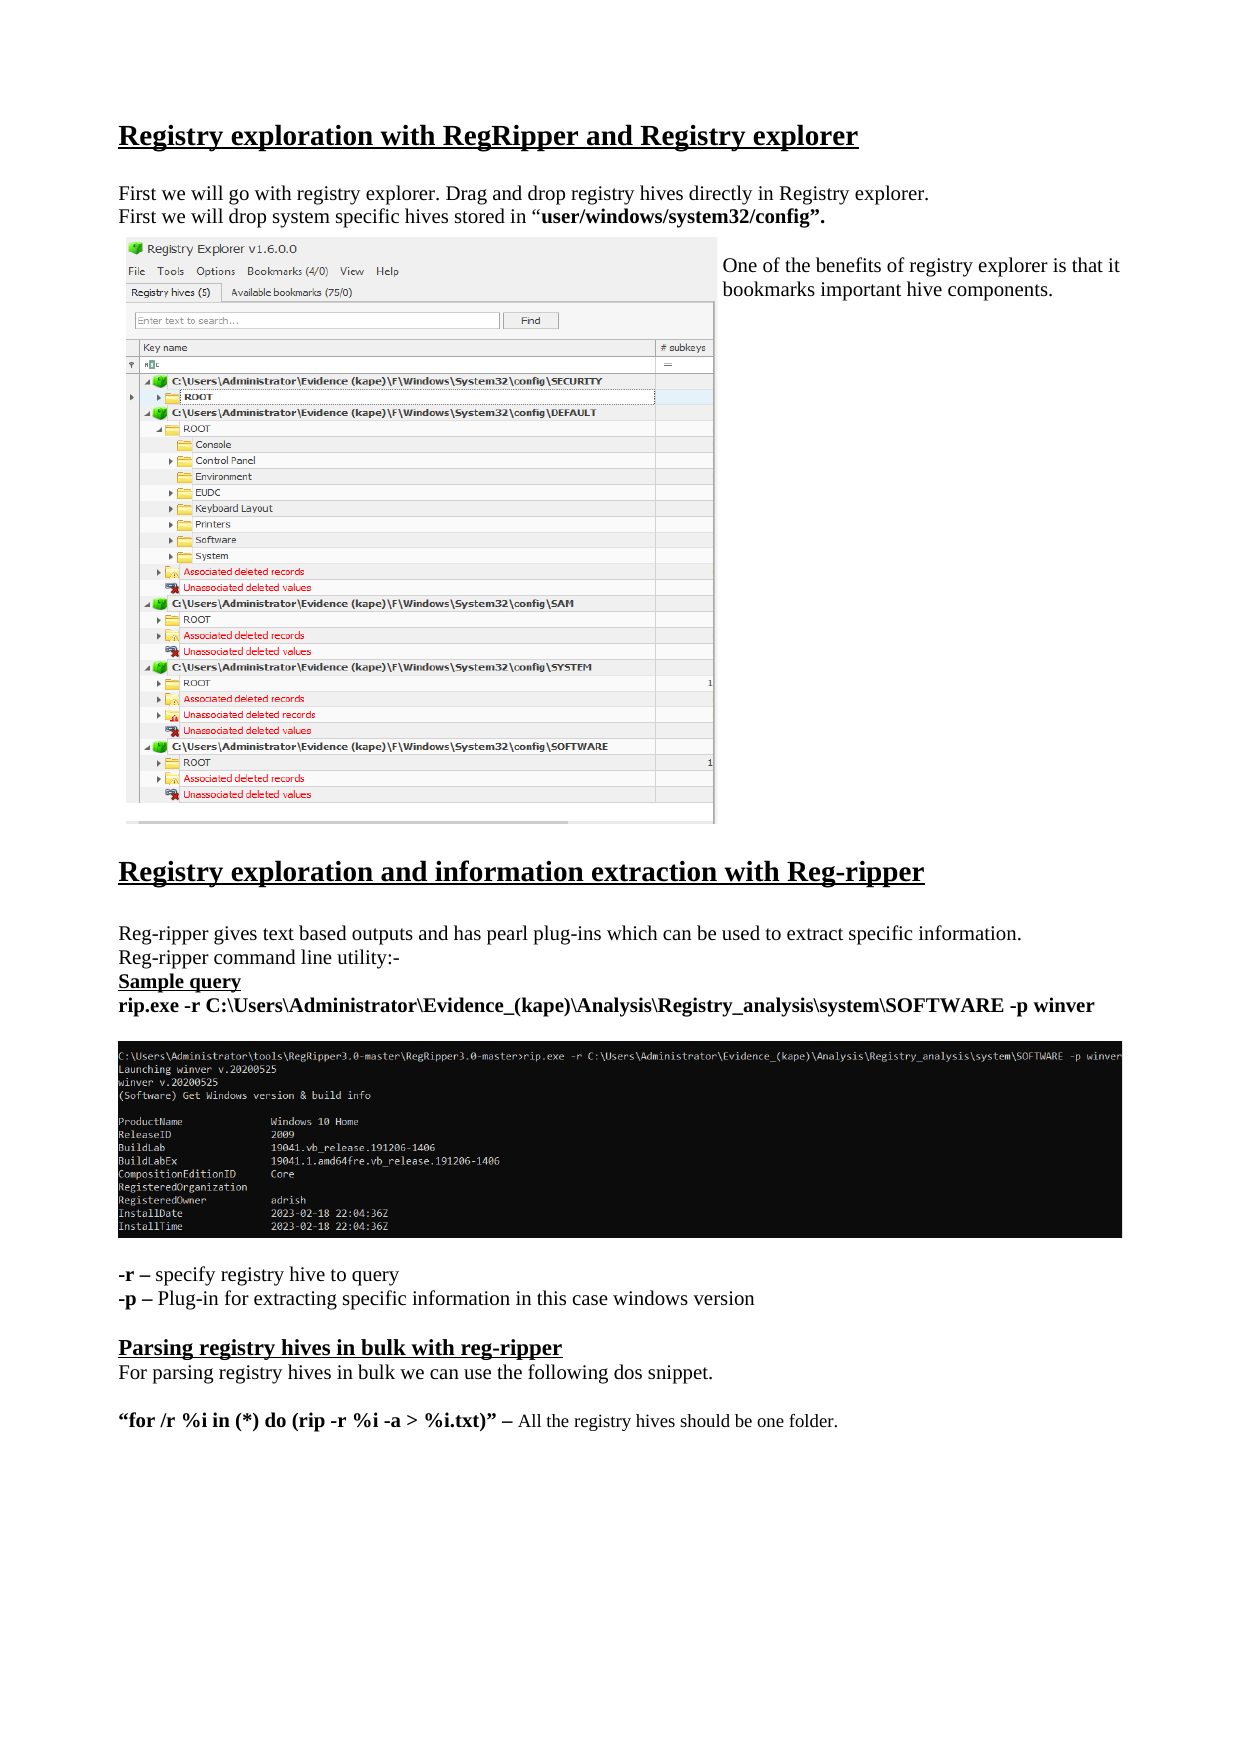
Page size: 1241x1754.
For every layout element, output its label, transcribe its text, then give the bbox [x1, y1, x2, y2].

text First we will go with registry explorer. Drag and drop registry hives directly in Registry explorer. [118, 180, 1122, 204]
text Reg-ripper gives text based outputs and has pearl plug-ins which can be used to extract specific information. [118, 921, 1122, 945]
picture [126, 237, 718, 824]
text One of the benefits of registry explorer is that it [718, 253, 1122, 277]
text First we will drop system specific hives stored in “user/windows/system32/config”. [118, 204, 1122, 228]
text “for /r %i in (*) do (rip -r %i -a > %i.txt)” – All the registry hives should be one folder. [118, 1408, 1122, 1432]
text Reg-ripper command line utility:- [118, 945, 1122, 969]
text rip.exe -r C:\Users\Administrator\Evidence_(kape)\Analysis\Registry_analysis\system\SOFTWARE -p winver [118, 993, 1122, 1017]
text -r – specify registry hive to query [118, 1262, 1122, 1286]
text Registry exploration and information extraction with Reg-ripper [118, 854, 1122, 888]
text Registry exploration with RegRipper and Registry explorer [118, 118, 1122, 152]
text bookmarks important hive components. [718, 277, 1122, 301]
text -p – Plug-in for extracting specific information in this case windows version [118, 1286, 1122, 1310]
text Parsing registry hives in bulk with reg-ripper [118, 1334, 1122, 1360]
text For parsing registry hives in bulk we can use the following dos snippet. [118, 1360, 1122, 1384]
picture [118, 1041, 1123, 1238]
text Sample query [118, 969, 1122, 993]
